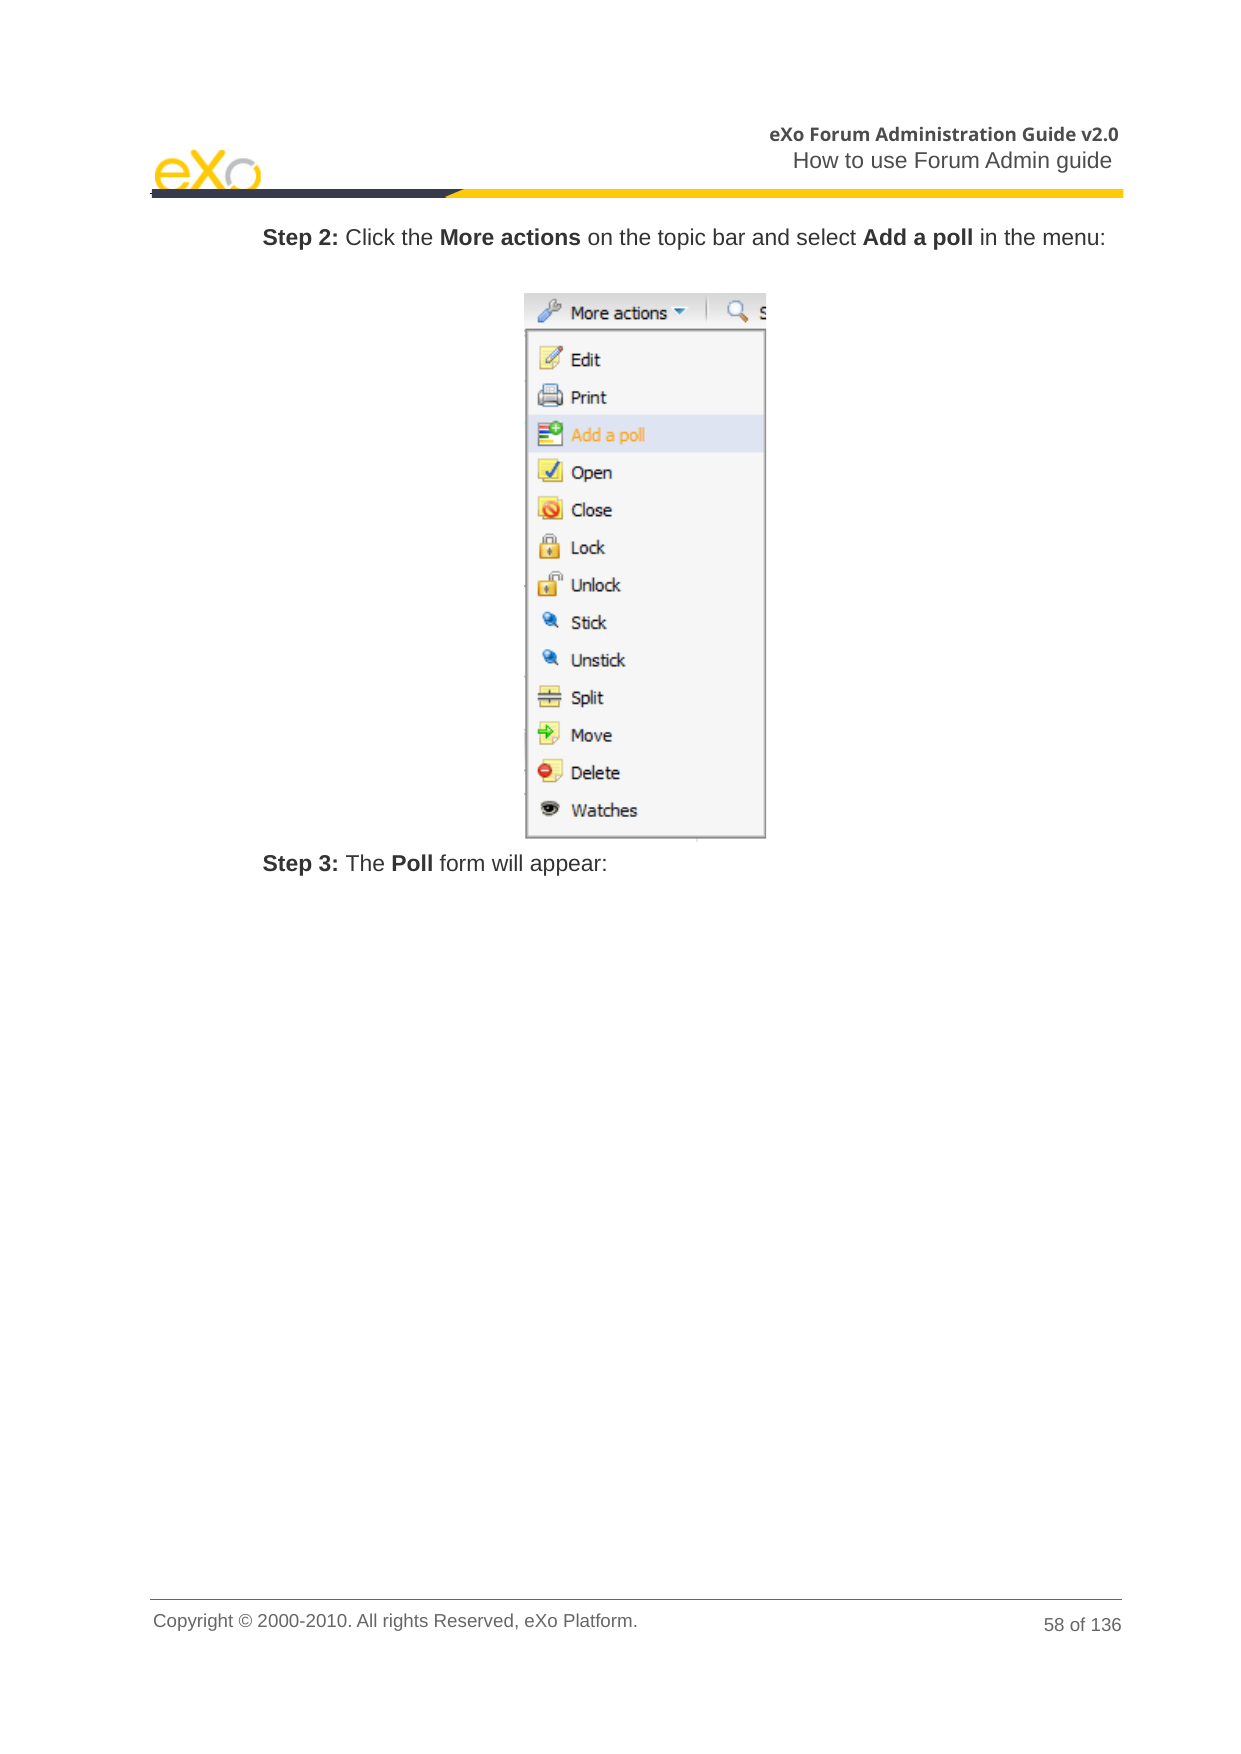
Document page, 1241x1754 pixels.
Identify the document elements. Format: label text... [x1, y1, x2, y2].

picture [151, 149, 1124, 198]
list Step 3: The Poll form will appear: [225, 272, 1122, 876]
list Step 2: Click the More actions on the topic bar and select Add a poll in the menu: [225, 223, 1122, 250]
picture [524, 293, 767, 842]
